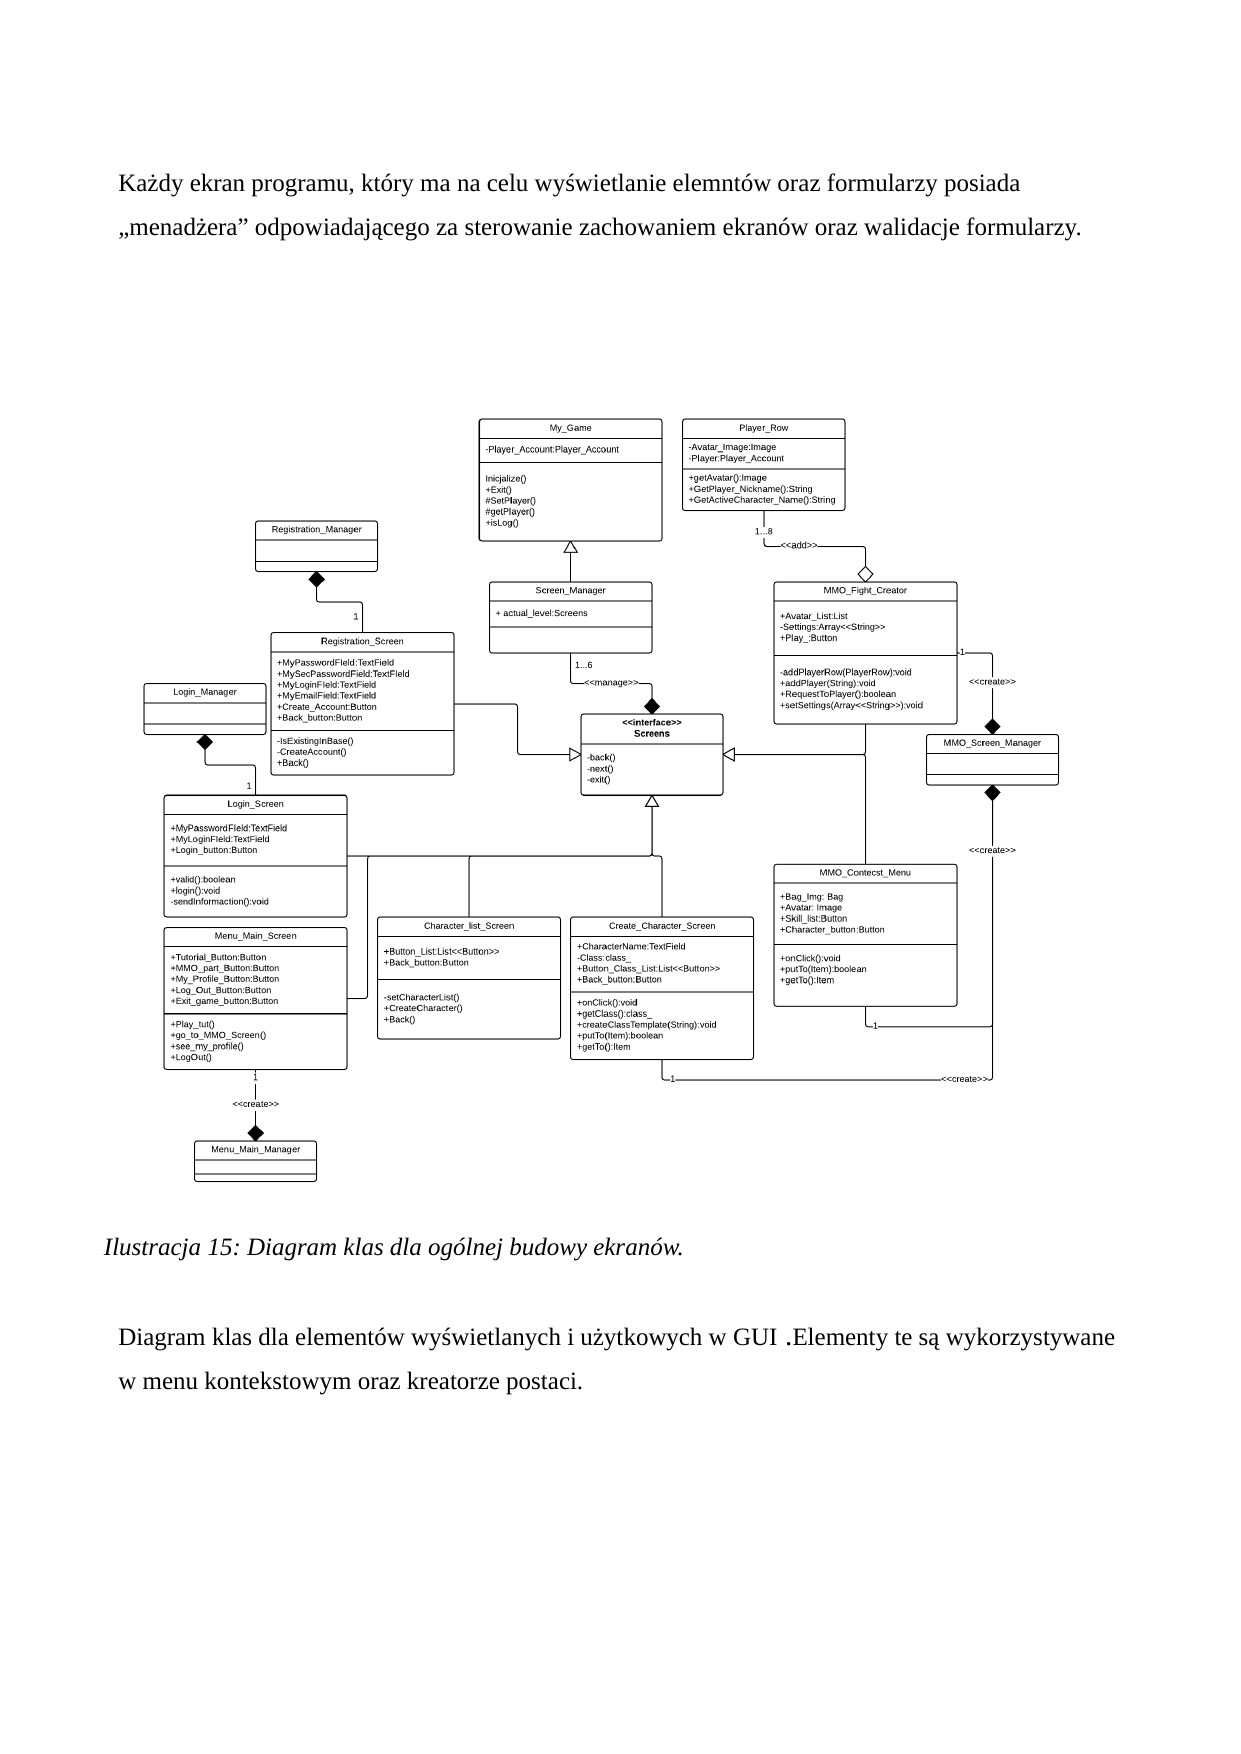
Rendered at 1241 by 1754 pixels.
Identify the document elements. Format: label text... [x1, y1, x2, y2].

picture [103, 358, 1108, 1232]
text Każdy ekran programu, który ma na celu wyświetlanie elemntów oraz formularzy posiada „menadżera” odpowiadającego za sterowanie zachowaniem ekranów oraz walidacje formularzy. [118, 168, 1122, 240]
text Ilustracja 15: Diagram klas dla ogólnej budowy ekranów. [104, 1232, 1108, 1260]
text Diagram klas dla elementów wyświetlanych i użytkowych w GUI .Elementy te są wykorzystywane w menu kontekstowym oraz kreatorze postaci. [118, 1318, 1122, 1394]
